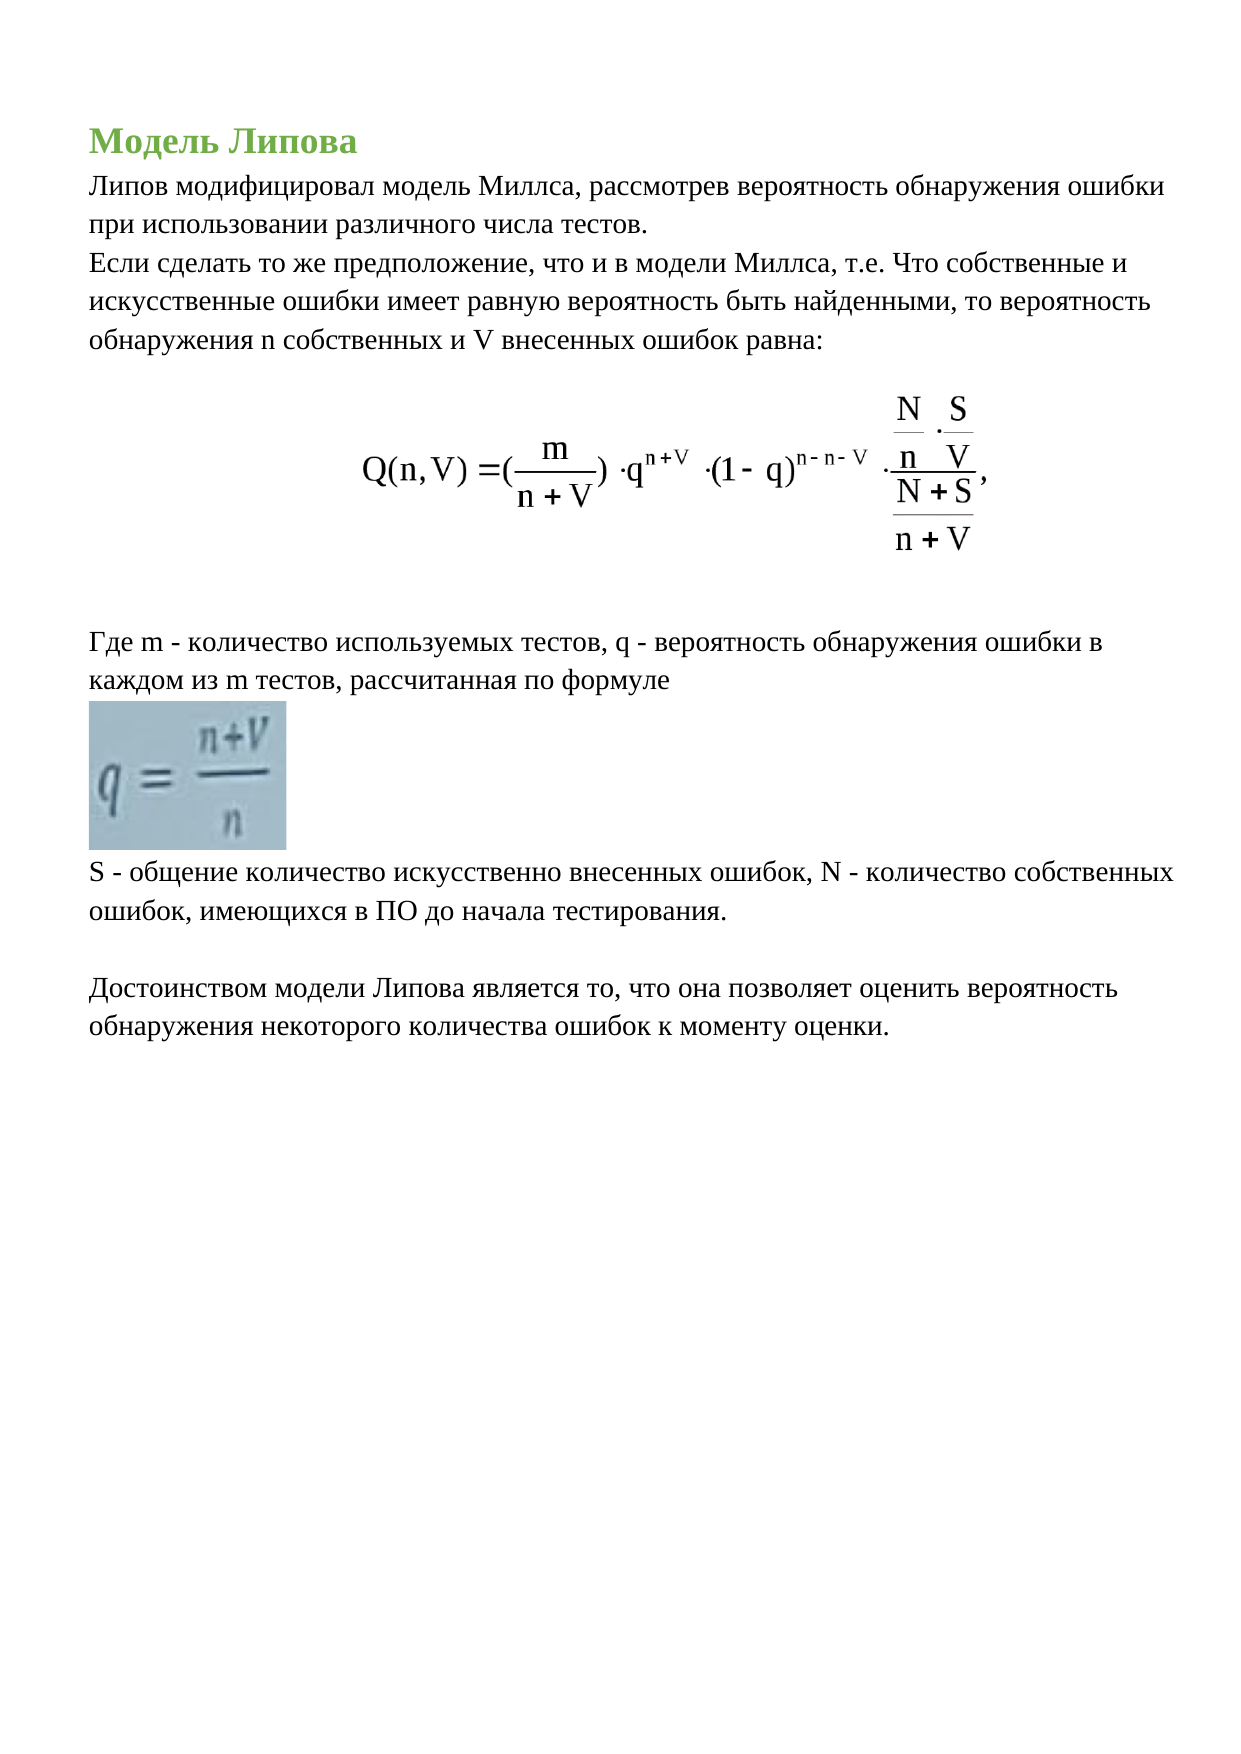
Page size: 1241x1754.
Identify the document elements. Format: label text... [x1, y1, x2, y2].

text S - общение количество искусственно внесенных ошибок, N - количество собственных ошибок, имеющихся в ПО до начала тестирования. [89, 854, 1181, 926]
text Если сделать то же предположение, что и в модели Миллса, т.е. Что собственные и искусственные ошибки имеет равную вероятность быть найденными, то вероятность обнаружения n собственных и V внесенных ошибок равна: [89, 245, 1181, 355]
text Где m - количество используемых тестов, q - вероятность обнаружения ошибки в каждом из m тестов, рассчитанная по формуле [89, 624, 1181, 696]
picture [358, 387, 993, 557]
text Липов модифицировал модель Миллса, рассмотрев вероятность обнаружения ошибки при использовании различного числа тестов. [89, 168, 1181, 240]
text Модель Липова [89, 118, 1181, 161]
picture [88, 701, 287, 850]
text Достоинством модели Липова является то, что она позволяет оценить вероятность обнаружения некоторого количества ошибок к моменту оценки. [89, 970, 1181, 1042]
